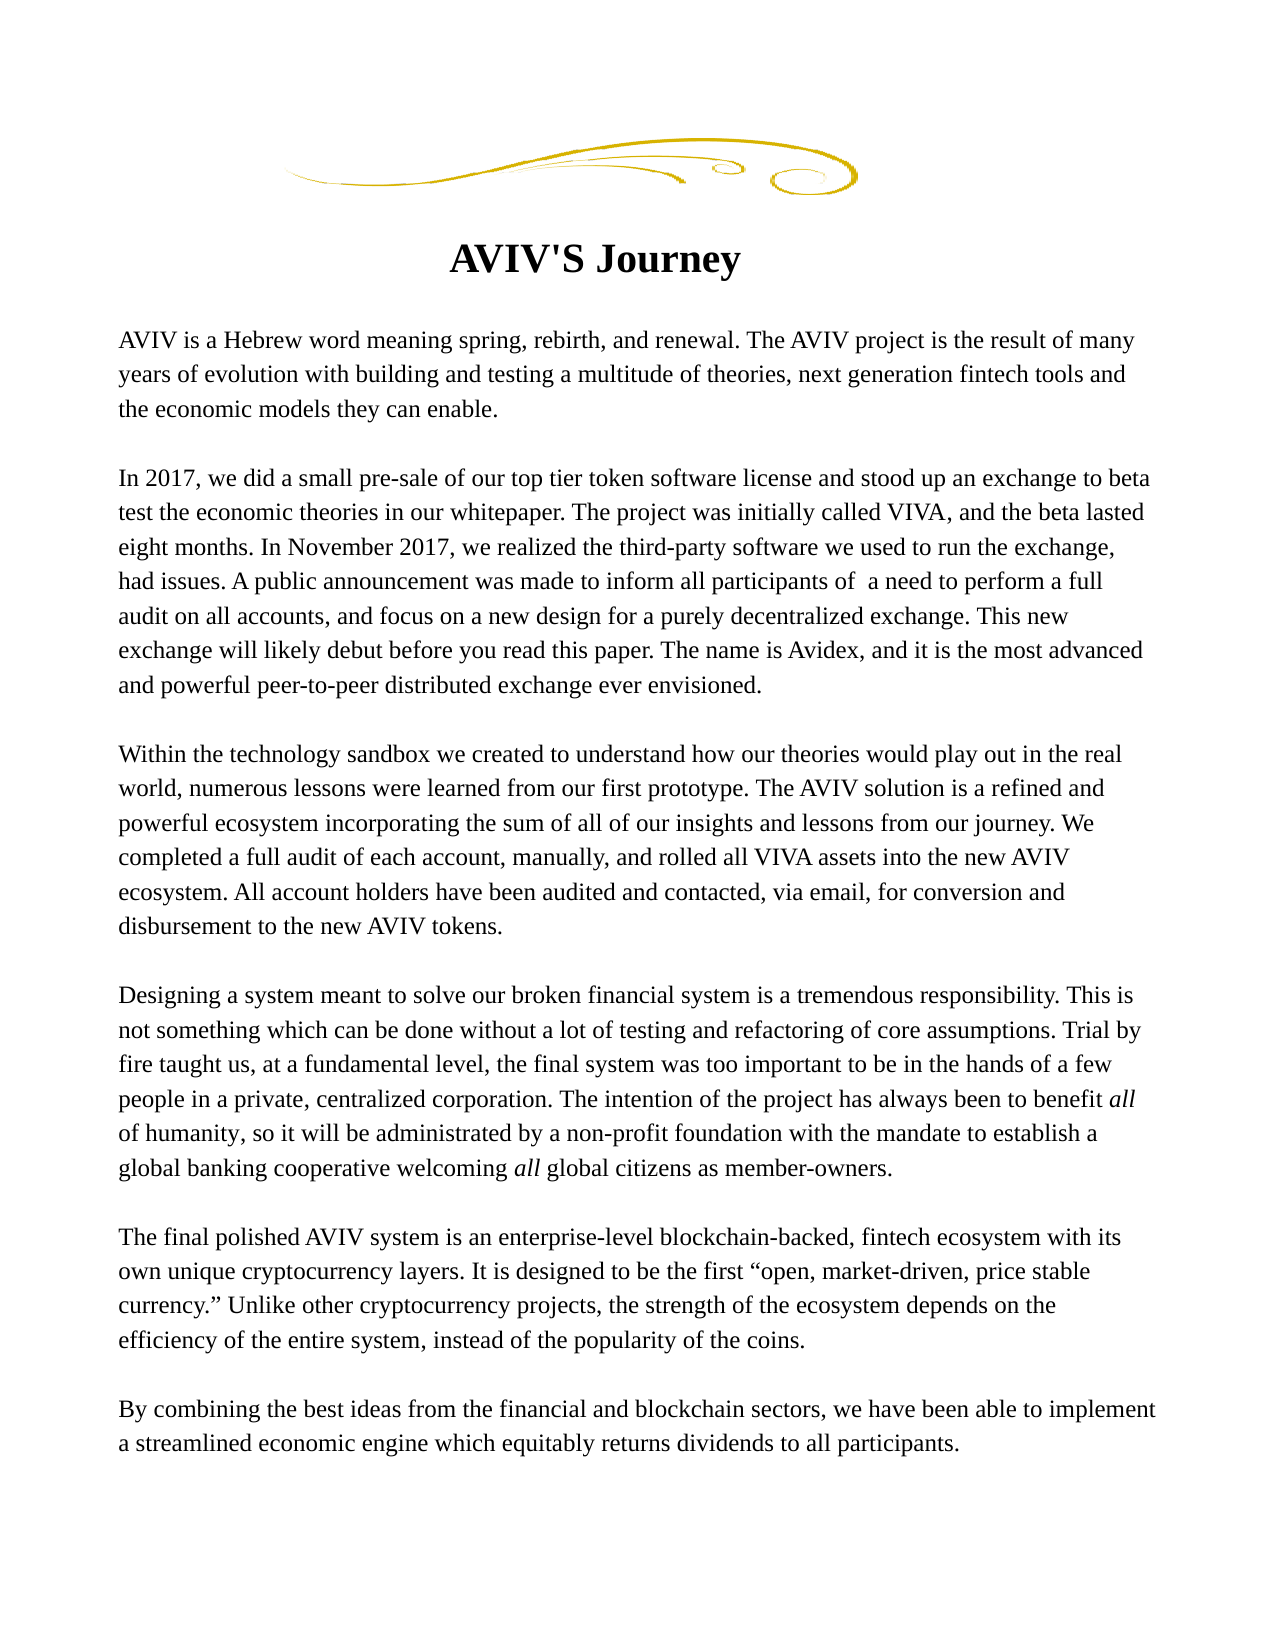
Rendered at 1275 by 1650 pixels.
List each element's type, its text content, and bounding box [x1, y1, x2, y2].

text The final polished AVIV system is an enterprise-level blockchain-backed, fintech ecosystem with its own unique cryptocurrency layers. It is designed to be the first “open, market-driven, price stable currency.” Unlike other cryptocurrency projects, the strength of the ecosystem depends on the efficiency of the entire system, instead of the popularity of the coins. [118, 1222, 1157, 1354]
text AVIV is a Hebrew word meaning spring, rebirth, and renewal. The AVIV project is the result of many years of evolution with building and testing a multitude of theories, next generation fintech tools and the economic models they can enable. [118, 325, 1157, 423]
picture [284, 138, 858, 195]
text In 2017, we did a small pre-sale of our top tier token software license and stood up an exchange to beta test the economic theories in our whitepaper. The project was initially called VIVA, and the beta lasted eight months. In November 2017, we realized the third-party software we used to run the exchange, had issues. A public announcement was made to inform all participants of a need to perform a full audit on all accounts, and focus on a new design for a purely decentralized exchange. This new exchange will likely debut before you read this paper. The name is Avidex, and it is the most advanced and powerful peer-to-peer distributed exchange ever envisioned. [118, 463, 1157, 699]
text AVIV'S Journey [118, 233, 1157, 281]
text By combining the best ideas from the financial and blockchain sectors, we have been able to implement a streamlined economic engine which equitably returns dividends to all participants. [118, 1394, 1157, 1457]
text Within the technology sandbox we created to understand how our theories would play out in the real world, numerous lessons were learned from our first prototype. The AVIV solution is a refined and powerful ecosystem incorporating the sum of all of our insights and lessons from our journey. We completed a full audit of each account, manually, and rolled all VIVA assets into the new AVIV ecosystem. All account holders have been audited and contacted, via email, for conversion and disbursement to the new AVIV tokens. [118, 739, 1157, 940]
text Designing a system meant to solve our broken financial system is a tremendous responsibility. This is not something which can be done without a lot of testing and refactoring of core assumptions. Trial by fire taught us, at a fundamental level, the final system was too important to be in the hands of a few people in a private, centralized corporation. The intention of the project has always been to benefit all of humanity, so it will be administrated by a non-profit foundation with the mandate to establish a global banking cooperative welcoming all global citizens as member-owners. [118, 980, 1157, 1181]
